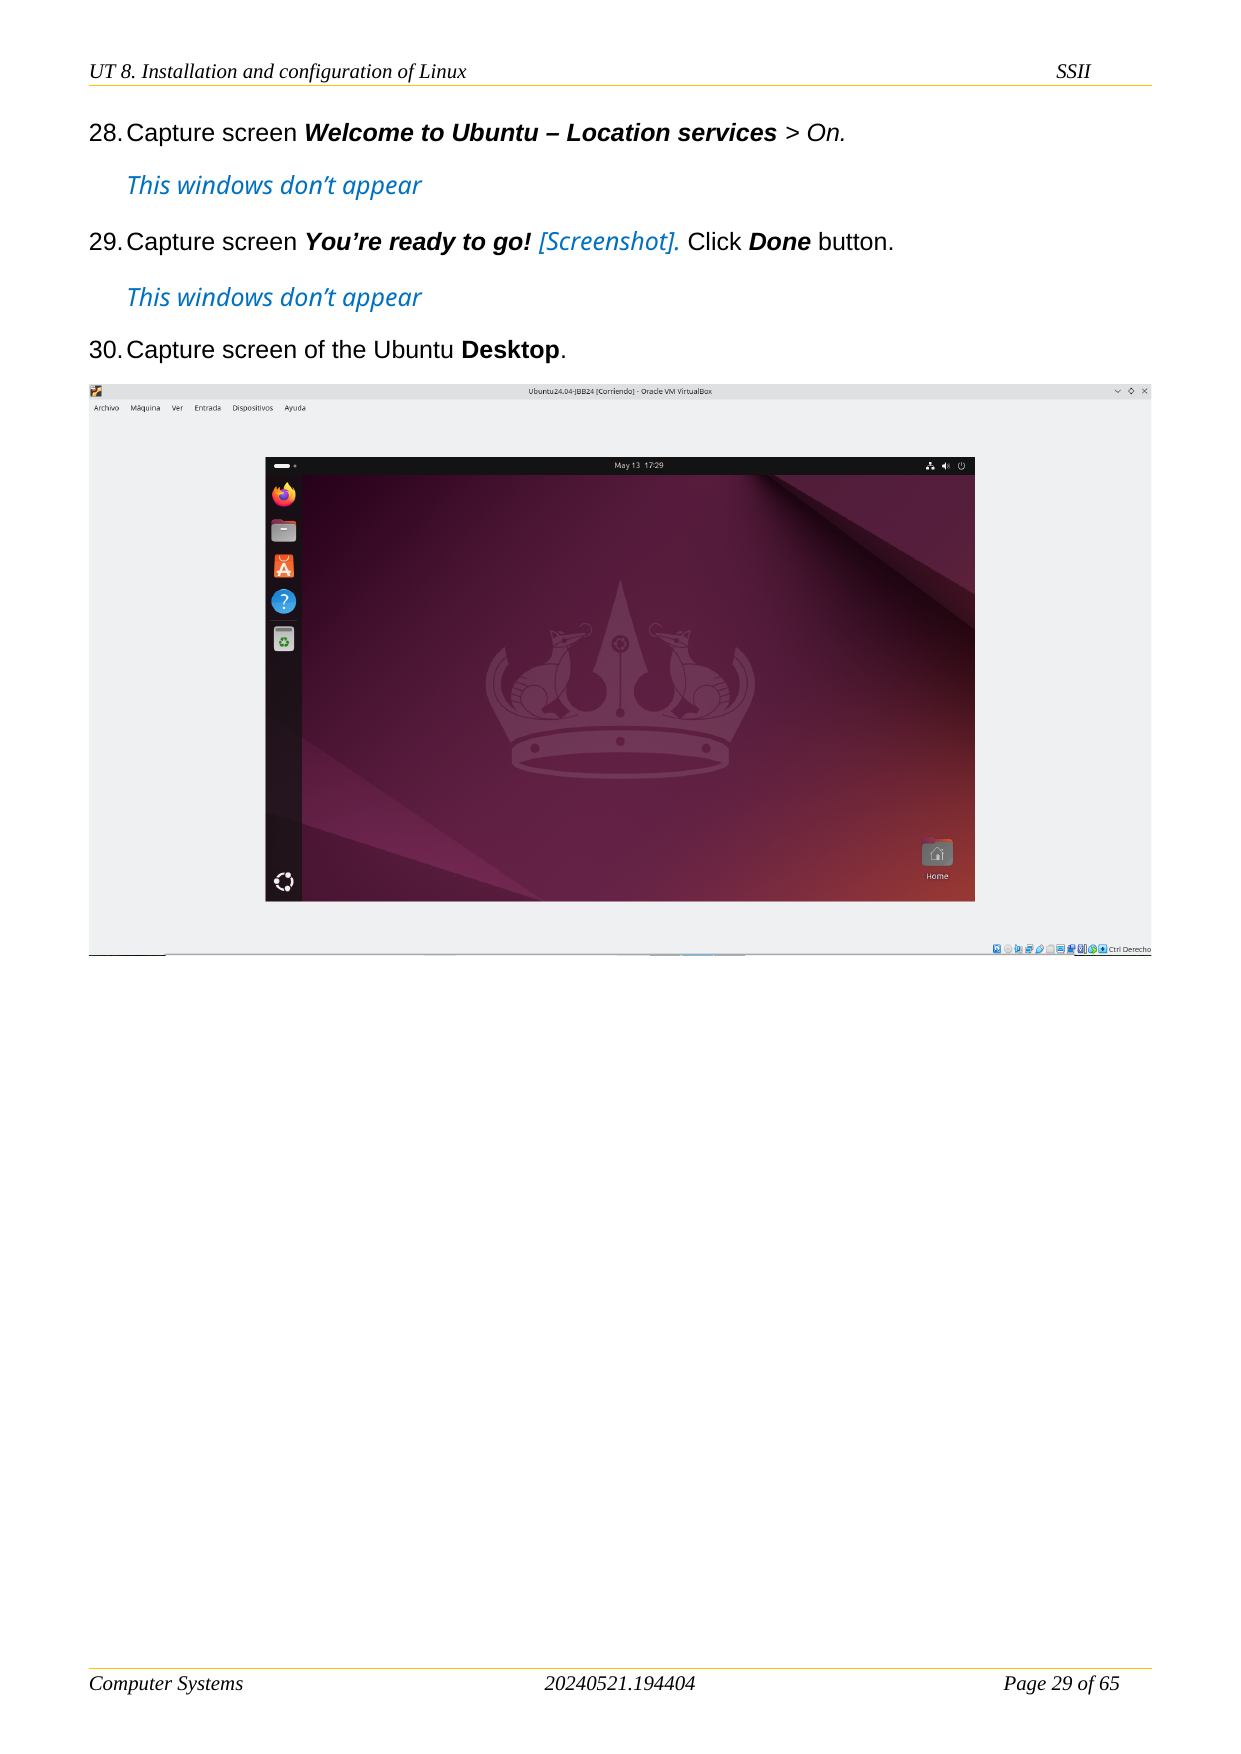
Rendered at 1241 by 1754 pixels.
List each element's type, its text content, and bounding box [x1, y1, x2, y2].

list This windows don’t appear [89, 279, 1152, 313]
list This windows don’t appear [89, 168, 1152, 202]
list Capture screen of the Ubuntu Desktop. [89, 335, 1152, 364]
list Capture screen You’re ready to go! [Screenshot]. Click Done button. [89, 224, 1152, 258]
list Capture screen Welcome to Ubuntu – Location services > On. [89, 118, 1152, 147]
picture [88, 383, 1152, 956]
